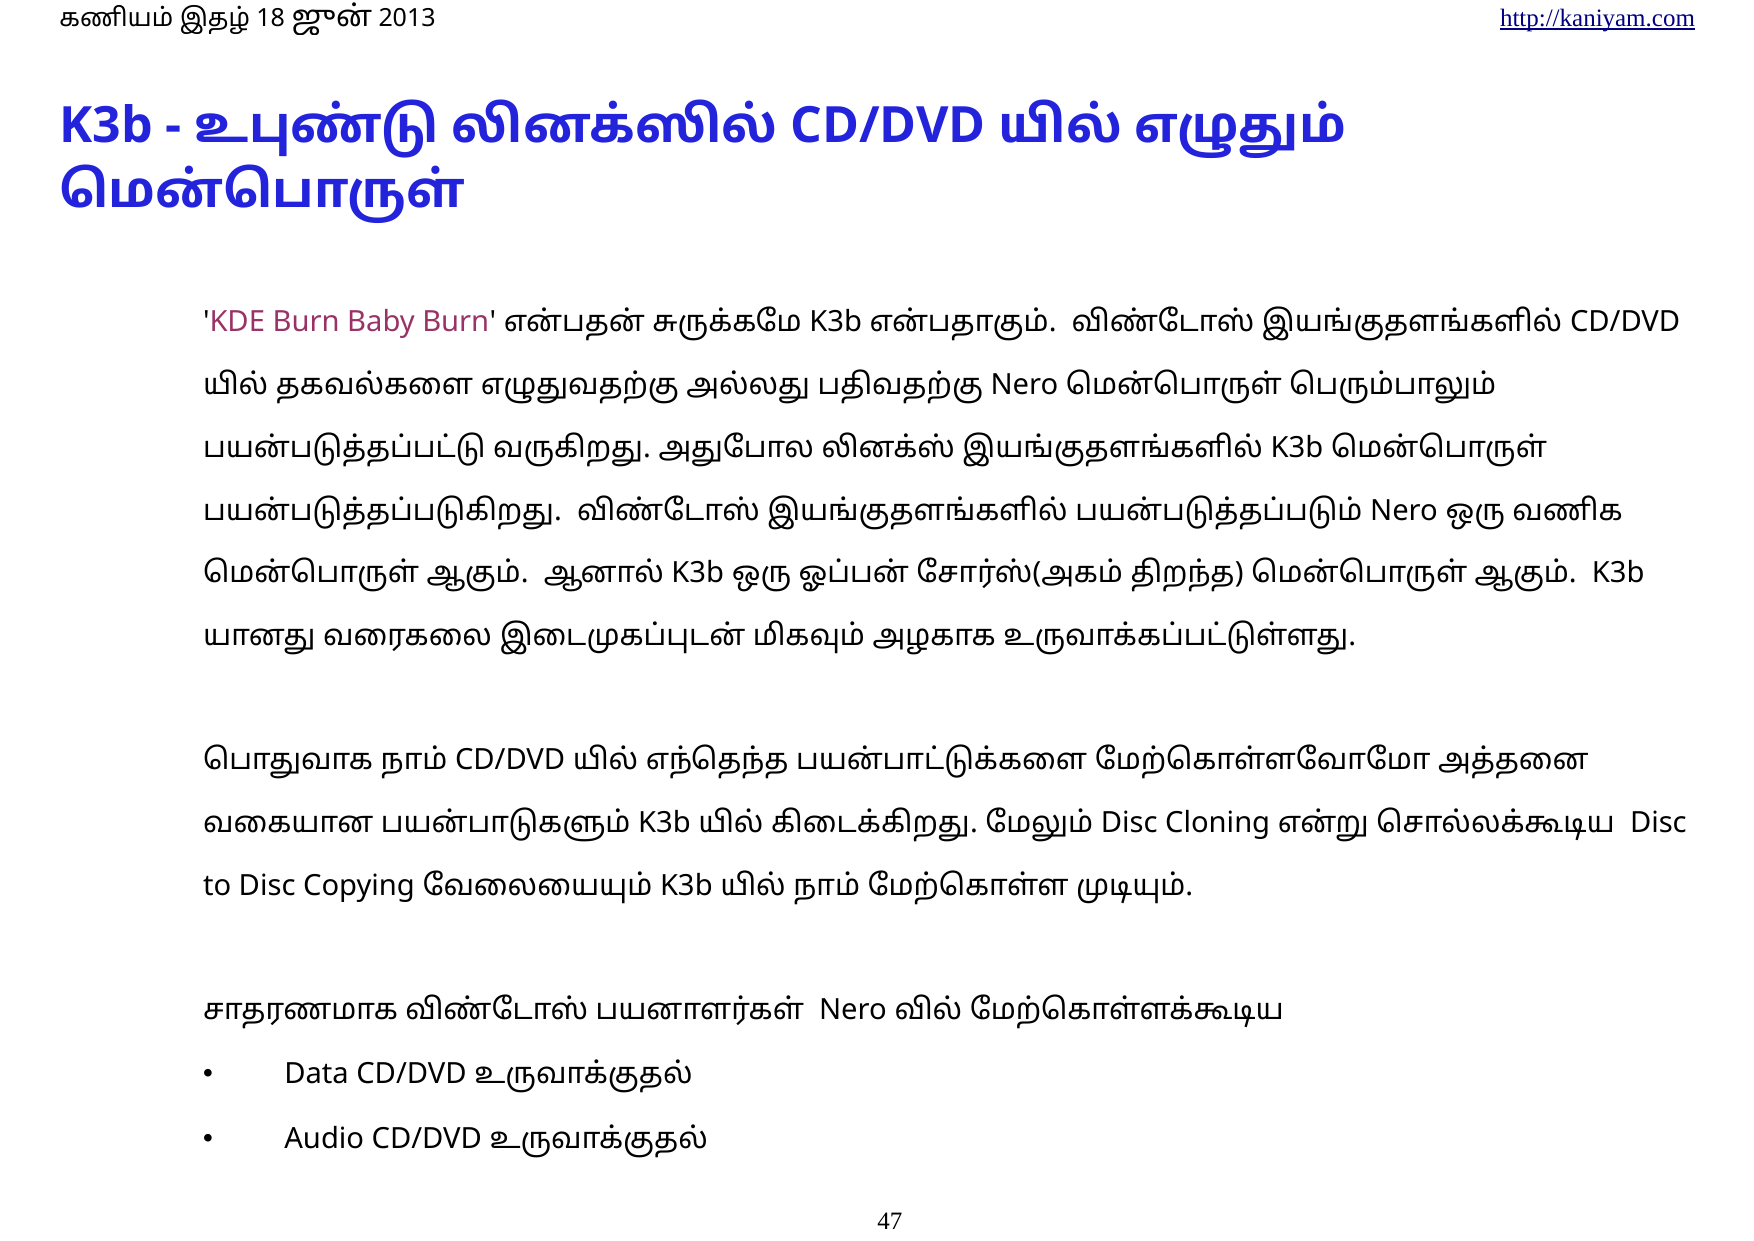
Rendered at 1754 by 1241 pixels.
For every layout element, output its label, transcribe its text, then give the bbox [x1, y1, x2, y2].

text சாதரணமாக விண்டோஸ் பயனாளர்கள் Nero வில் மேற்கொள்ளக்கூடிய [203, 988, 1695, 1031]
list Audio CD/DVD உருவாக்குதல் [203, 1117, 1695, 1160]
text பொதுவாக நாம் CD/DVD யில் எந்தெந்த பயன்பாட்டுக்களை மேற்கொள்ளவோமோ அத்தனை வகையான பயன்பாடுகளும் K3b யில் கிடைக்கிறது. மேலும் Disc Cloning என்று சொல்லக்கூடிய Disc to Disc Copying வேலையையும் K3b யில் நாம் மேற்கொள்ள முடியும். [203, 738, 1695, 907]
list Data CD/DVD உருவாக்குதல் [203, 1052, 1695, 1095]
text 'KDE Burn Baby Burn' என்பதன் சுருக்கமே K3b என்பதாகும். விண்டோஸ் இயங்குதளங்களில் CD/DVD யில் தகவல்களை எழுதுவதற்கு அல்லது பதிவதற்கு Nero மென்பொருள் பெரும்பாலும் பயன்படுத்தப்பட்டு வருகிறது. அதுபோல லினக்ஸ் இயங்குதளங்களில் K3b மென்பொருள் பயன்படுத்தப்படுகிறது. விண்டோஸ் இயங்குதளங்களில் பயன்படுத்தப்படும் Nero ஒரு வணிக மென்பொருள் ஆகும். ஆனால் K3b ஒரு ஓப்பன் சோர்ஸ்(அகம் திறந்த) மென்பொருள் ஆகும். K3b யானது வரைகலை இடைமுகப்புடன் மிகவும் அழகாக உருவாக்கப்பட்டுள்ளது. [203, 300, 1695, 657]
subtitle K3b - உபுண்டு லினக்ஸில் CD/DVD யில் எழுதும் மென்பொருள் [59, 89, 1695, 228]
